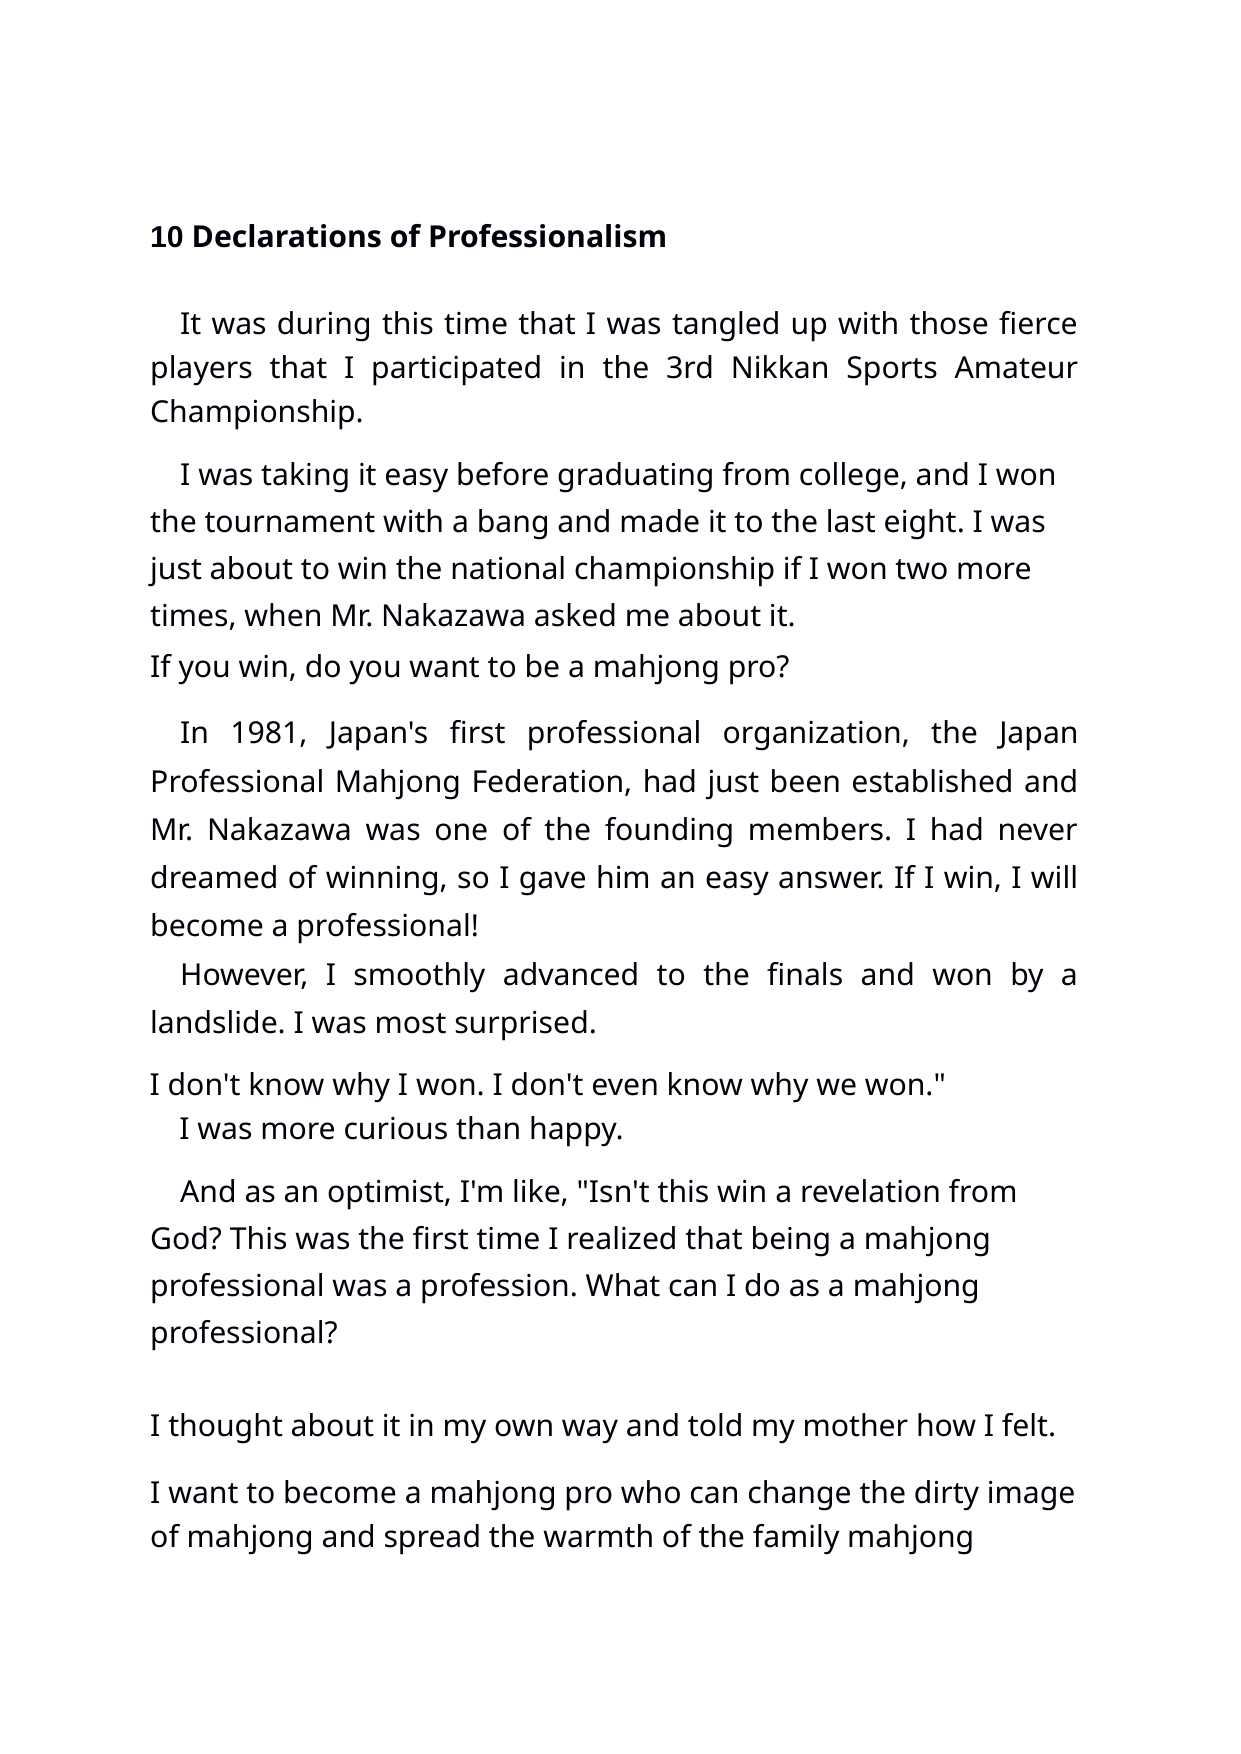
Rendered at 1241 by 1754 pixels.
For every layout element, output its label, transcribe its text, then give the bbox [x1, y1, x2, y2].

text And as an optimist, I'm like, "Isn't this win a revelation from God? This was the first time I realized that being a mahjong professional was a profession. What can I do as a mahjong professional? [150, 1165, 1079, 1352]
text 10 Declarations of Professionalism [150, 219, 1090, 254]
text I want to become a mahjong pro who can change the dirty image of mahjong and spread the warmth of the family mahjong [150, 1468, 1079, 1557]
text However, I smoothly advanced to the finals and won by a landslide. I was most surprised. [150, 947, 1079, 1043]
text I don't know why I won. I don't even know why we won." I was more curious than happy. [149, 1060, 960, 1148]
text If you win, do you want to be a mahjong pro? [150, 653, 1090, 683]
text In 1981, Japan's first professional organization, the Japan Professional Mahjong Federation, had just been established and Mr. Nakazawa was one of the founding members. I had never dreamed of winning, so I gave him an easy answer. If I win, I will become a professional! [150, 705, 1079, 947]
text I thought about it in my own way and told my mother how I felt. [150, 1399, 1079, 1446]
text I was taking it easy before graduating from college, and I won the tournament with a bang and made it to the last eight. I was just about to win the national championship if I won two more times, when Mr. Nakazawa asked me about it. [150, 448, 1079, 636]
text It was during this time that I was tangled up with those fierce players that I participated in the 3rd Nikkan Sports Amateur Championship. [150, 299, 1079, 431]
